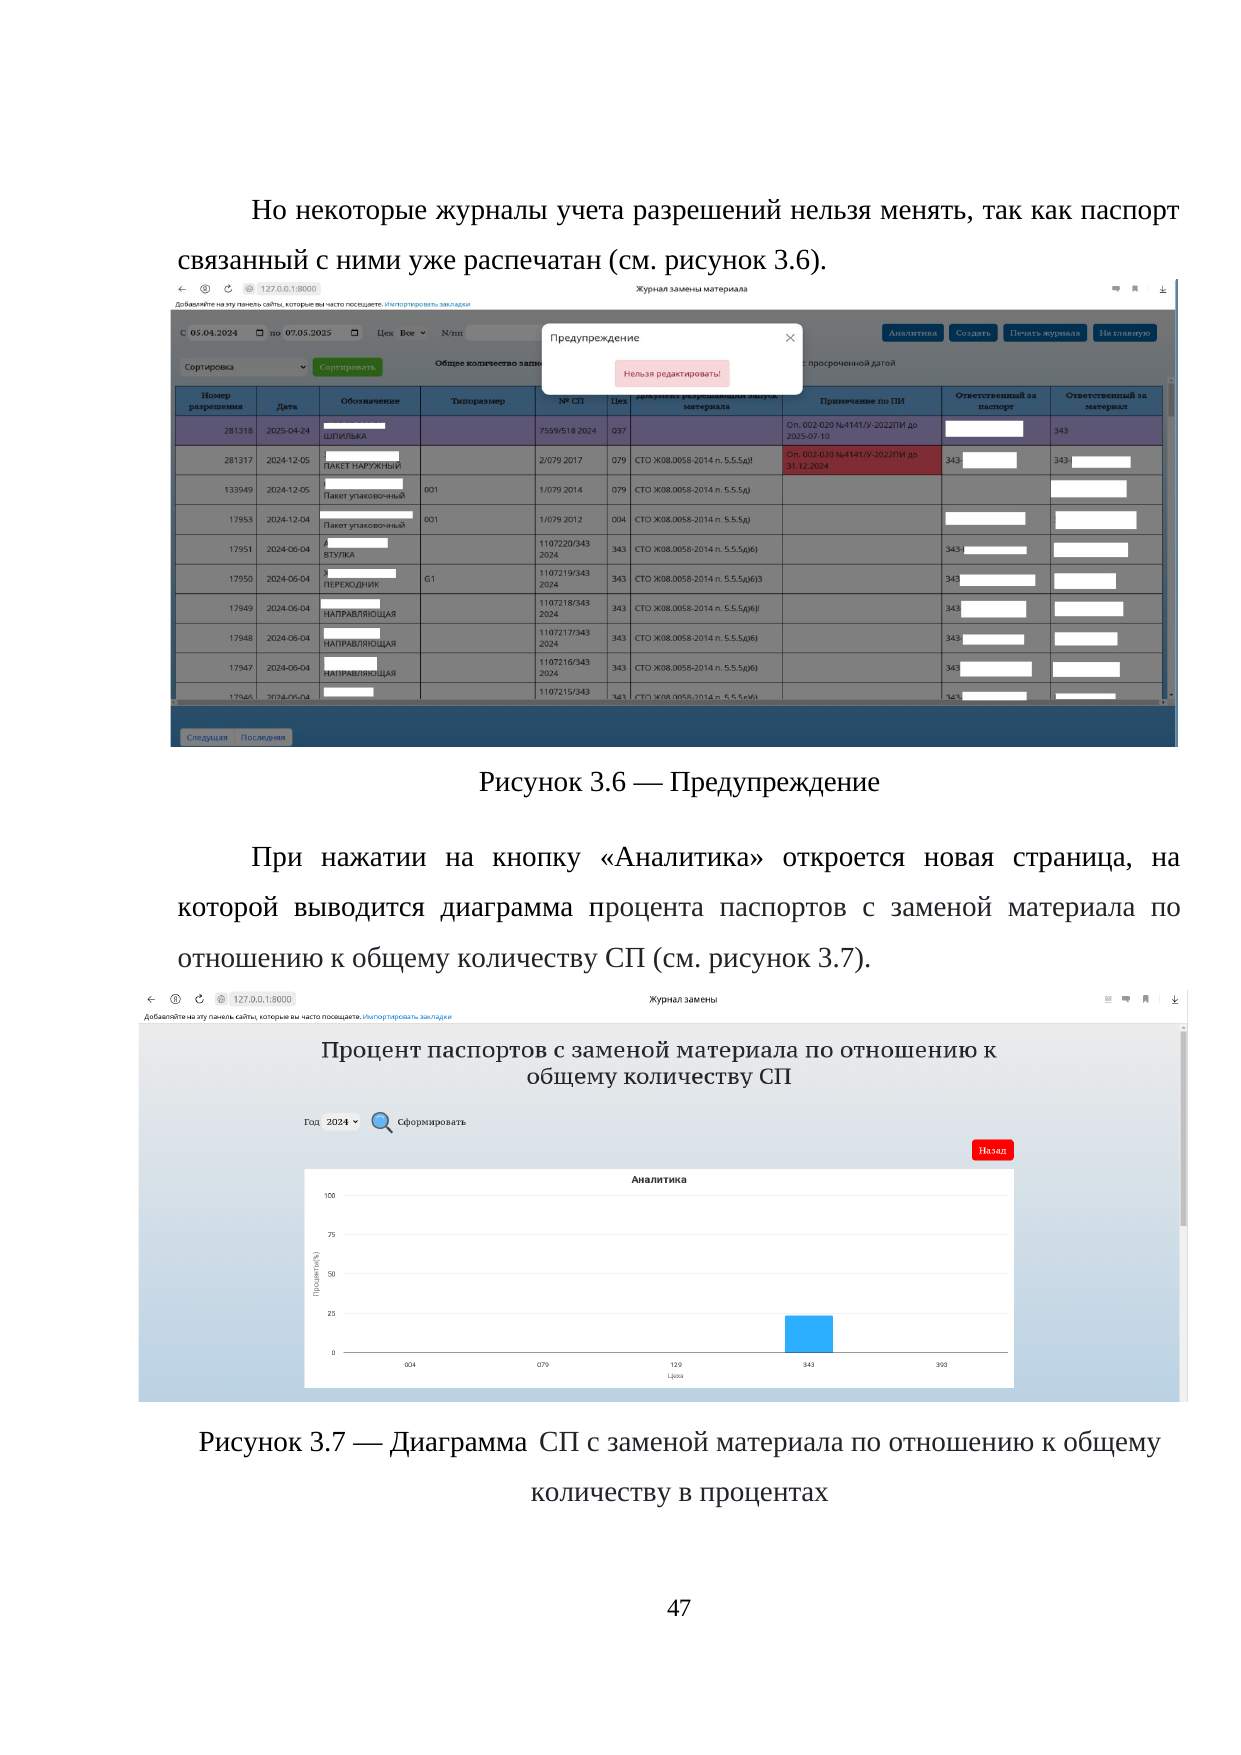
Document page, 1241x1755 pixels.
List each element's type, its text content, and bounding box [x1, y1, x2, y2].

text При нажатии на кнопку «Аналитика» откроется новая страница, на которой выводится диаграмма процента паспортов с заменой материала по отношению к общему количеству СП (см. рисунок 3.7). [177, 839, 1182, 973]
picture [138, 990, 1188, 1402]
picture [170, 279, 1178, 747]
text Рисунок 3.6 — Предупреждение [118, 764, 1241, 798]
text Но некоторые журналы учета разрешений нельзя менять, так как паспорт связанный с ними уже распечатан (см. рисунок 3.6). [177, 192, 1181, 276]
text Рисунок 3.7 — Диаграмма СП с заменой материала по отношению к общему количеству в процентах [132, 1424, 1227, 1508]
